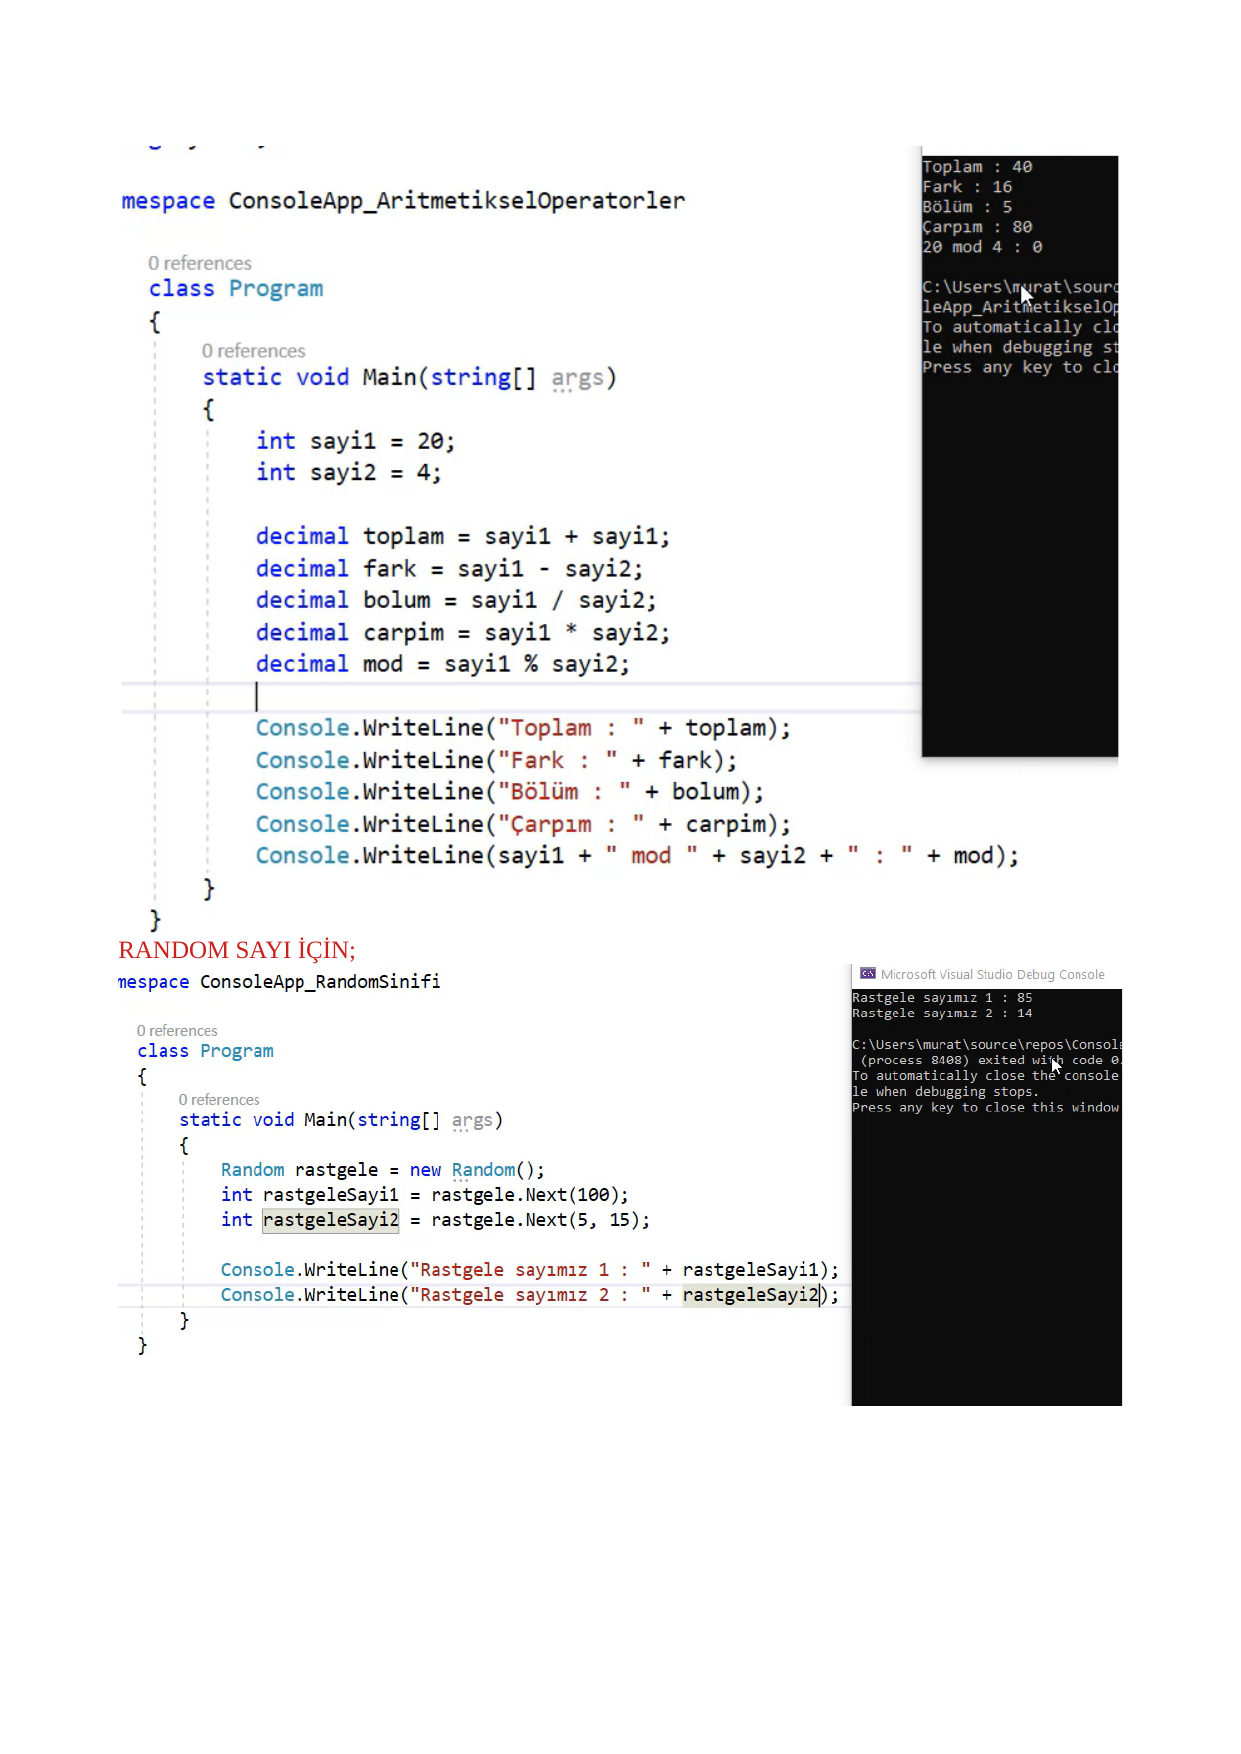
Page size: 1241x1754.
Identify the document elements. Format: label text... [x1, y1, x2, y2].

text RANDOM SAYI İÇİN; [118, 147, 1122, 964]
